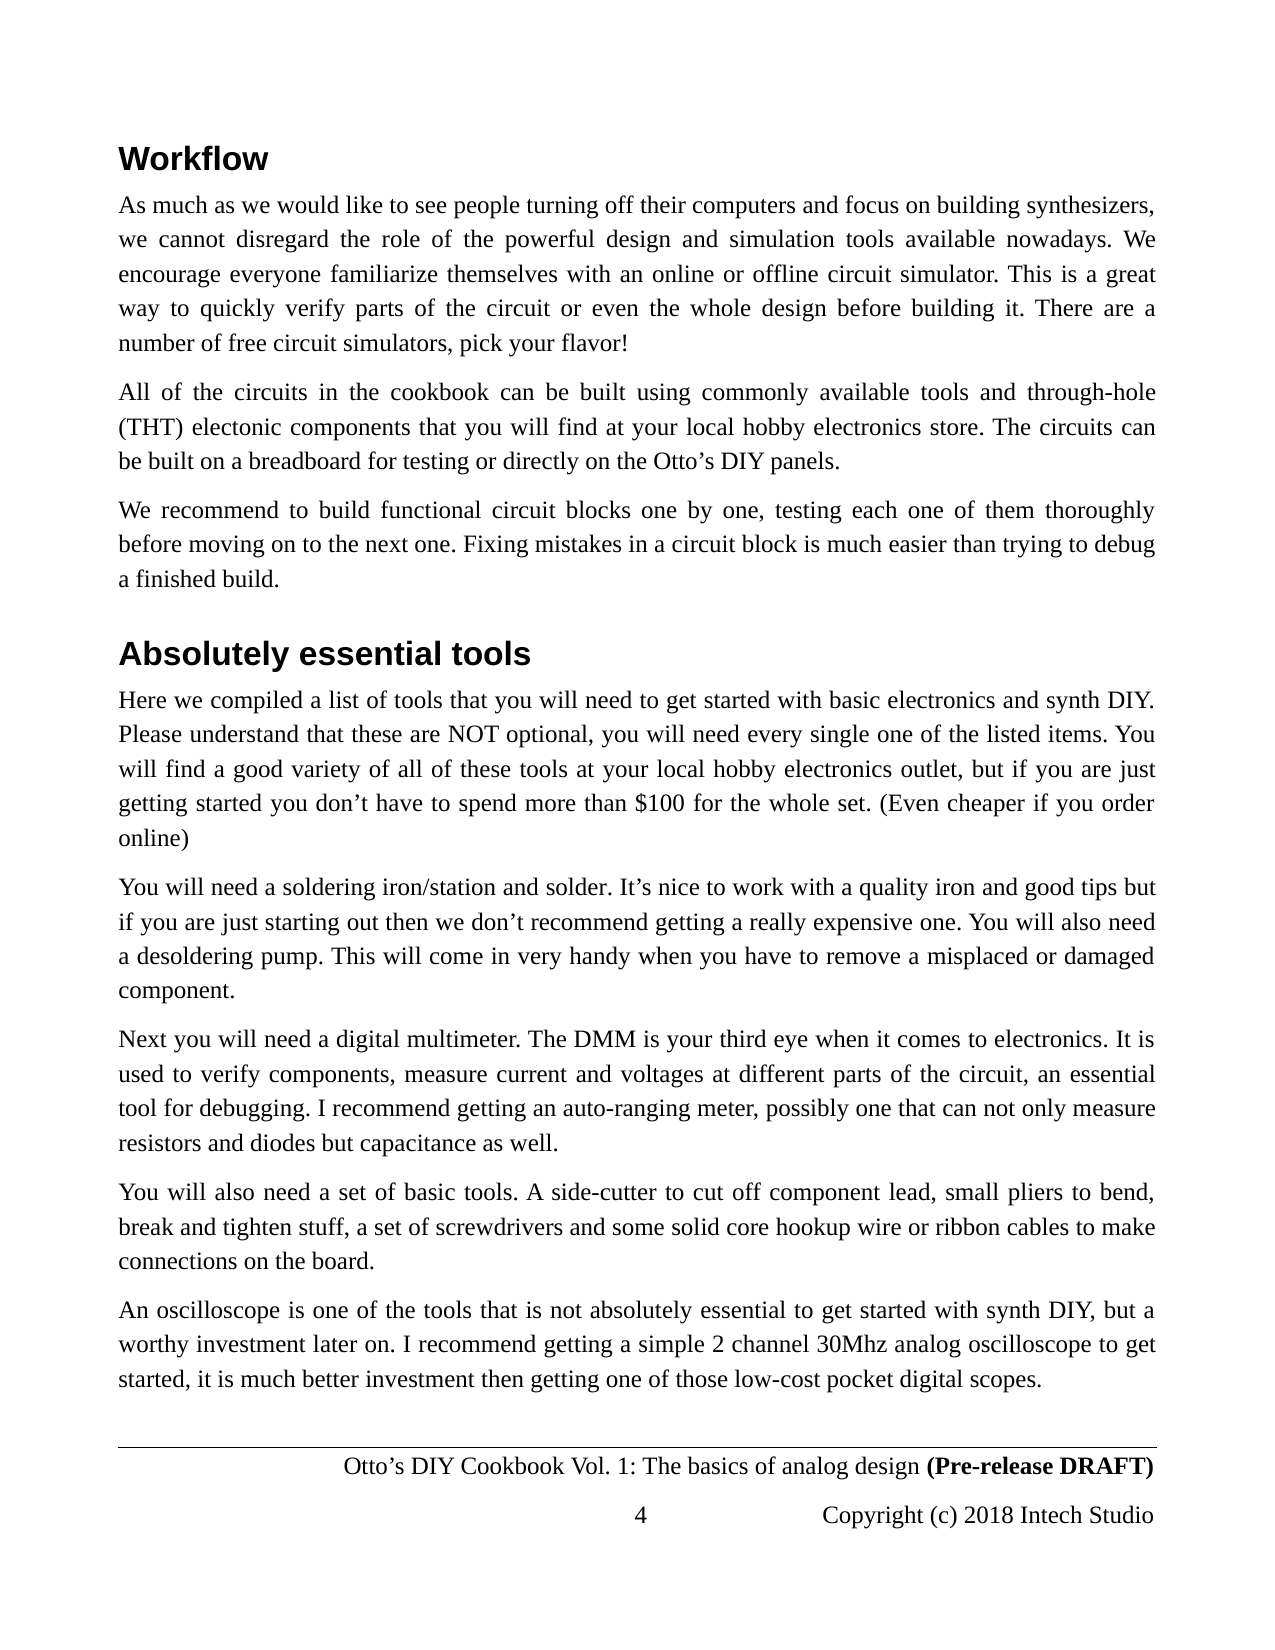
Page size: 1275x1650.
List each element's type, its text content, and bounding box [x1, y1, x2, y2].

subtitle Workflow [118, 139, 1157, 178]
subtitle Absolutely essential tools [118, 634, 1157, 673]
text We recommend to build functional circuit blocks one by one, testing each one of them thoroughly before moving on to the next one. Fixing mistakes in a circuit block is much easier than trying to debug a finished build. [118, 495, 1157, 593]
text An oscilloscope is one of the tools that is not absolutely essential to get started with synth DIY, but a worthy investment later on. I recommend getting a simple 2 channel 30Mhz analog oscilloscope to get started, it is much better investment then getting one of those low-cost pocket digital scopes. [118, 1295, 1157, 1393]
text You will need a soldering iron/station and solder. It’s nice to work with a quality iron and good tips but if you are just starting out then we don’t recommend getting a really expensive one. You will also need a desoldering pump. This will come in very handy when you have to remove a misplaced or damaged component. [118, 872, 1157, 1004]
text Here we compiled a list of tools that you will need to get started with basic electronics and synth DIY. Please understand that these are NOT optional, you will need every single one of the listed items. You will find a good variety of all of these tools at your local hobby electronics outlet, but if you are just getting started you don’t have to spend more than $100 for the whole set. (Even cheaper if you order online) [118, 685, 1157, 852]
text All of the circuits in the cookbook can be built using commonly available tools and through-hole (THT) electonic components that you will find at your local hobby electronics store. The circuits can be built on a breadboard for testing or directly on the Otto’s DIY panels. [118, 377, 1157, 475]
text You will also need a set of basic tools. A side-cutter to cut off component lead, small pliers to bend, break and tighten stuff, a set of screwdrivers and some solid core hookup wire or ribbon cables to make connections on the board. [118, 1177, 1157, 1275]
text As much as we would like to see people turning off their computers and focus on building synthesizers, we cannot disregard the role of the powerful design and simulation tools available nowadays. We encourage everyone familiarize themselves with an online or offline circuit simulator. This is a great way to quickly verify parts of the circuit or even the whole design before building it. There are a number of free circuit simulators, pick your flavor! [118, 190, 1157, 357]
text Next you will need a digital multimeter. The DMM is your third eye when it comes to electronics. It is used to verify components, measure current and voltages at different parts of the circuit, an essential tool for debugging. I recommend getting an auto-ranging meter, possibly one that can not only measure resistors and diodes but capacitance as well. [118, 1024, 1157, 1157]
